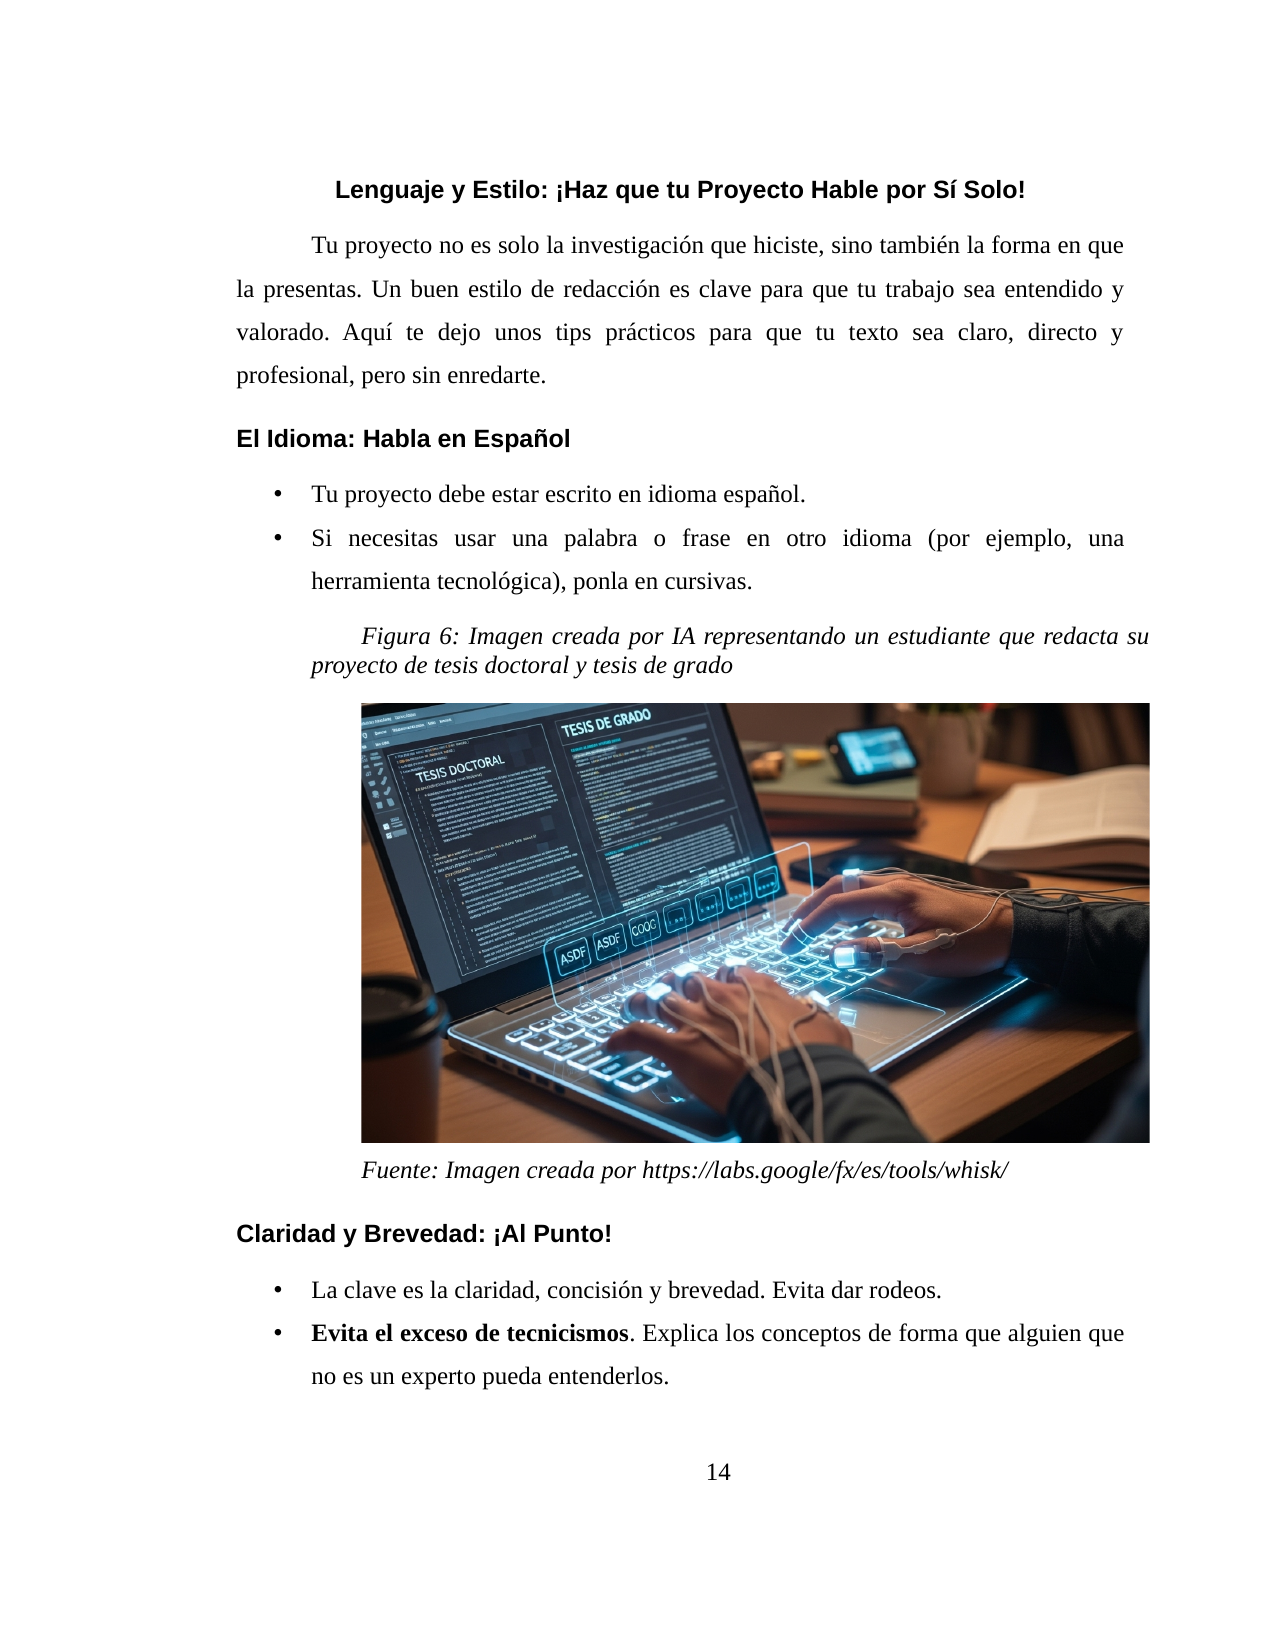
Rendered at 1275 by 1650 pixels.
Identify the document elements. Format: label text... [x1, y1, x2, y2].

subtitle Lenguaje y Estilo: ¡Haz que tu Proyecto Hable por Sí Solo! [236, 175, 1125, 204]
list Evita el exceso de tecnicismos. Explica los conceptos de forma que alguien que no es un experto pueda entenderlos. [274, 1318, 1125, 1390]
list Tu proyecto debe estar escrito en idioma español. [274, 479, 1125, 508]
list La clave es la claridad, concisión y brevedad. Evita dar rodeos. [274, 1275, 1125, 1304]
subtitle El Idioma: Habla en Español [236, 424, 1125, 453]
text Figura 6: Imagen creada por IA representando un estudiante que redacta su proyecto de tesis doctoral y tesis de grado [311, 621, 1150, 679]
picture [361, 703, 1150, 1143]
subtitle Claridad y Brevedad: ¡Al Punto! [236, 1219, 1125, 1248]
text Fuente: Imagen creada por https://labs.google/fx/es/tools/whisk/ [311, 1155, 1150, 1184]
text Tu proyecto no es solo la investigación que hiciste, sino también la forma en que la presentas. Un buen estilo de redacción es clave para que tu trabajo sea entendido y valorado. Aquí te dejo unos tips prácticos para que tu texto sea claro, directo y profesional, pero sin enredarte. [236, 231, 1125, 389]
list Si necesitas usar una palabra o frase en otro idioma (por ejemplo, una herramienta tecnológica), ponla en cursivas. [274, 523, 1125, 594]
